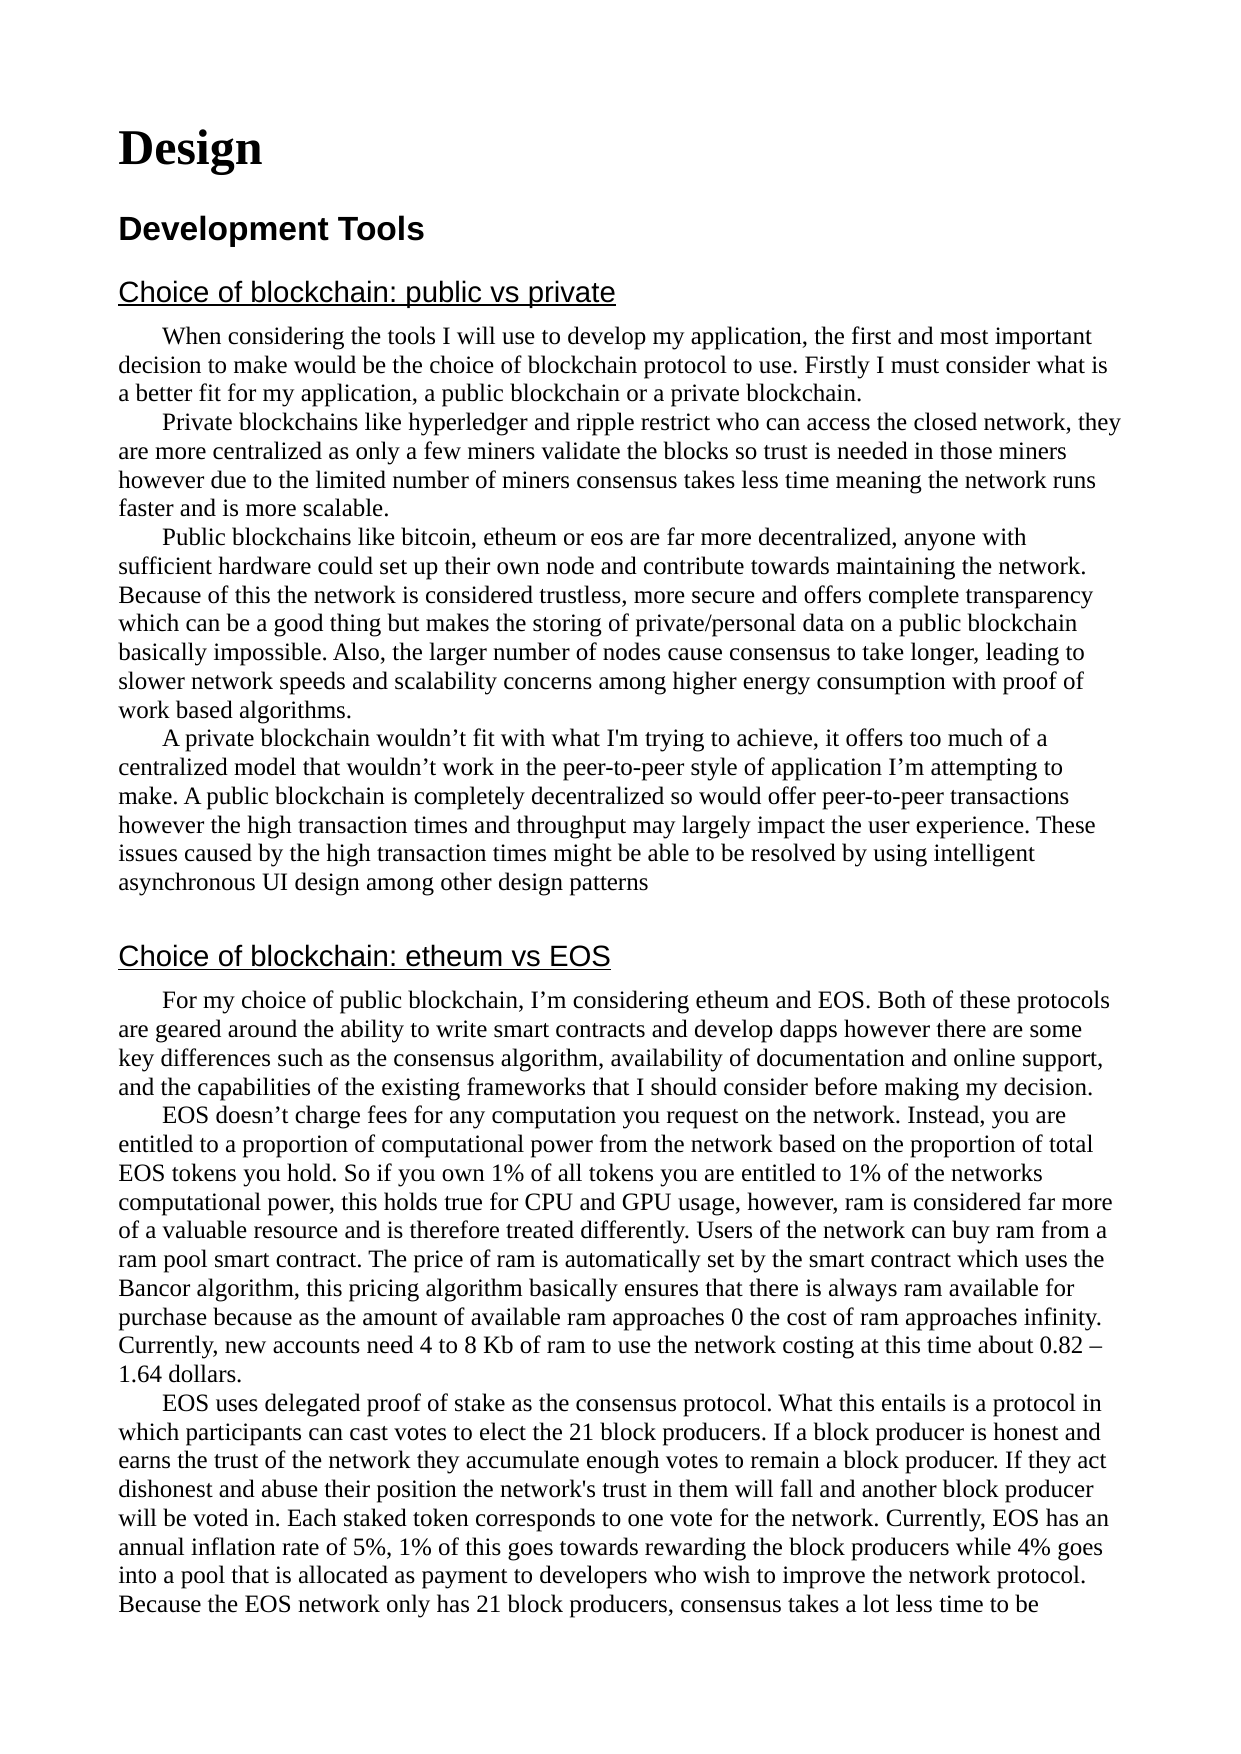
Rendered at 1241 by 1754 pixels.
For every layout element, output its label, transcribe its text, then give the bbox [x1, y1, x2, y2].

text EOS uses delegated proof of stake as the consensus protocol. What this entails is a protocol in which participants can cast votes to elect the 21 block producers. If a block producer is honest and earns the trust of the network they accumulate enough votes to remain a block producer. If they act dishonest and abuse their position the network's trust in them will fall and another block producer will be voted in. Each staked token corresponds to one vote for the network. Currently, EOS has an annual inflation rate of 5%, 1% of this goes towards rewarding the block producers while 4% goes into a pool that is allocated as payment to developers who wish to improve the network protocol. Because the EOS network only has 21 block producers, consensus takes a lot less time to be [118, 1388, 1122, 1618]
text For my choice of public blockchain, I’m considering etheum and EOS. Both of these protocols are geared around the ability to write smart contracts and develop dapps however there are some key differences such as the consensus algorithm, availability of documentation and online support, and the capabilities of the existing frameworks that I should consider before making my decision. [118, 986, 1122, 1101]
text When considering the tools I will use to develop my application, the first and most important decision to make would be the choice of blockchain protocol to use. Firstly I must consider what is a better fit for my application, a public blockchain or a private blockchain. [118, 321, 1122, 407]
text A private blockchain wouldn’t fit with what I'm trying to achieve, it offers too much of a centralized model that wouldn’t work in the peer-to-peer style of application I’m attempting to make. A public blockchain is completely decentralized so would offer peer-to-peer transactions however the high transaction times and throughput may largely impact the user experience. These issues caused by the high transaction times might be able to be resolved by using intelligent asynchronous UI design among other design patterns [118, 723, 1122, 896]
subtitle Development Tools [118, 209, 1122, 248]
text EOS doesn’t charge fees for any computation you request on the network. Instead, you are entitled to a proportion of computational power from the network based on the proportion of total EOS tokens you hold. So if you own 1% of all tokens you are entitled to 1% of the networks computational power, this holds true for CPU and GPU usage, however, ram is considered far more of a valuable resource and is therefore treated differently. Users of the network can buy ram from a ram pool smart contract. The price of ram is automatically set by the smart contract which uses the Bancor algorithm, this pricing algorithm basically ensures that there is always ram available for purchase because as the amount of available ram approaches 0 the cost of ram approaches infinity. Currently, new accounts need 4 to 8 Kb of ram to use the network costing at this time about 0.82 – 1.64 dollars. [118, 1101, 1122, 1388]
subtitle Design [118, 118, 1122, 176]
text Public blockchains like bitcoin, etheum or eos are far more decentralized, anyone with sufficient hardware could set up their own node and contribute towards maintaining the network. Because of this the network is considered trustless, more secure and offers complete transparency which can be a good thing but makes the storing of private/personal data on a public blockchain basically impossible. Also, the larger number of nodes cause consensus to take longer, leading to slower network speeds and scalability concerns among higher energy consumption with proof of work based algorithms. [118, 522, 1122, 723]
subtitle Choice of blockchain: etheum vs EOS [118, 939, 1122, 973]
subtitle Choice of blockchain: public vs private [118, 275, 1122, 308]
text Private blockchains like hyperledger and ripple restrict who can access the closed network, they are more centralized as only a few miners validate the blocks so trust is needed in those miners however due to the limited number of miners consensus takes less time meaning the network runs faster and is more scalable. [118, 407, 1122, 522]
